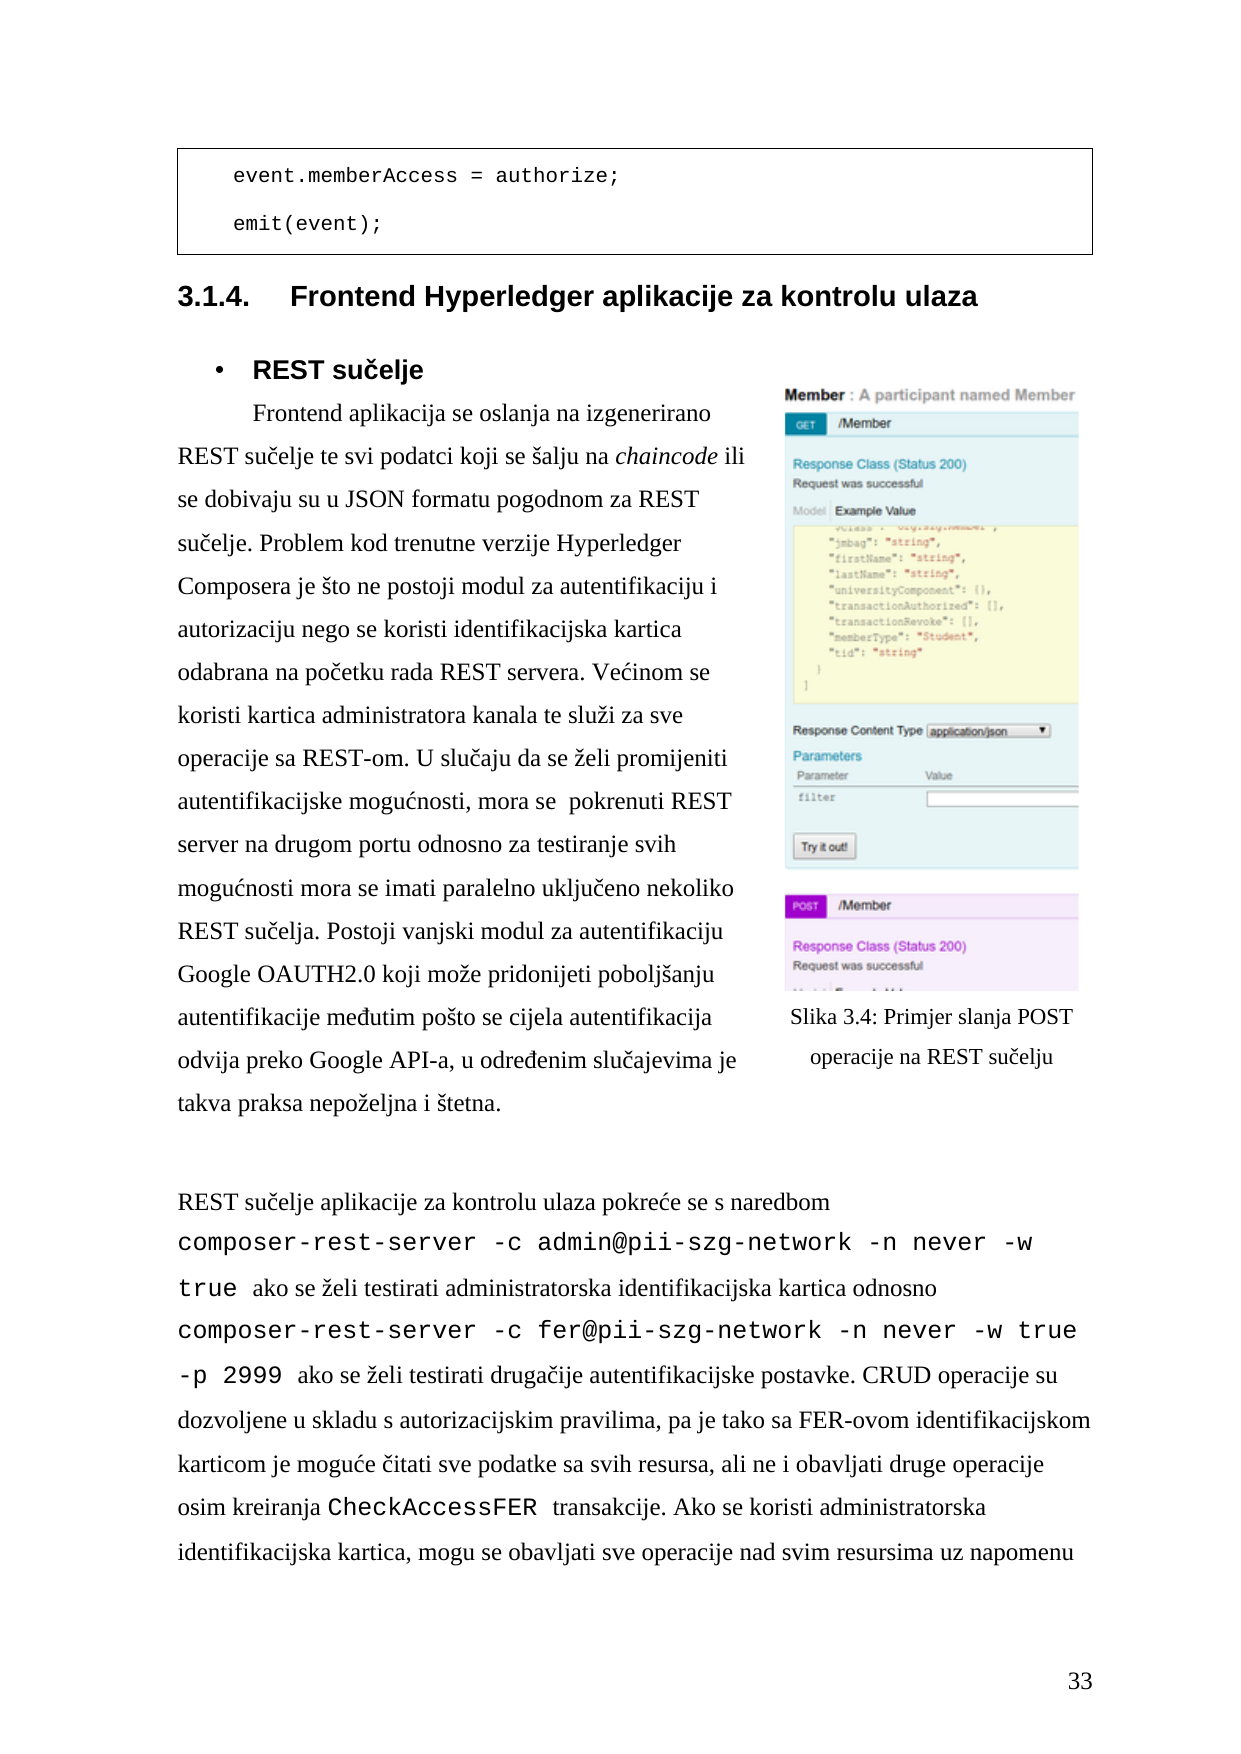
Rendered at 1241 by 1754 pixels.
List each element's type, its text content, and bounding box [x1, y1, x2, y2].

table_header event.memberAccess = authorize; emit(event); [178, 149, 1092, 254]
text REST sučelje aplikacije za kontrolu ulaza pokreće se s naredbom composer-rest-server -c admin@pii-szg-network -n never -w true ako se želi testirati administratorska identifikacijska kartica odnosno composer-rest-server -c fer@pii-szg-network -n never -w true -p 2999 ako se želi testirati drugačije autentifikacijske postavke. CRUD operacije su dozvoljene u skladu s autorizacijskim pravilima, pa je tako sa FER-ovom identifikacijskom karticom je moguće čitati sve podatke sa svih resursa, ali ne i obavljati druge operacije osim kreiranja CheckAccessFER transakcije. Ako se koristi administratorska identifikacijska kartica, mogu se obavljati sve operacije nad svim resursima uz napomenu [177, 1187, 1092, 1566]
text Slika 3.4: Primjer slanja POST operacije na REST sučelju [785, 991, 1078, 1069]
picture [784, 387, 1079, 991]
list REST sučelje [215, 354, 1092, 386]
subtitle Frontend Hyperledger aplikacije za kontrolu ulaza [177, 279, 1092, 313]
text Frontend aplikacija se oslanja na izgenerirano REST sučelje te svi podatci koji se šalju na chaincode ili se dobivaju su u JSON formatu pogodnom za REST sučelje. Problem kod trenutne verzije Hyperledger Composera je što ne postoji modul za autentifikaciju i autorizaciju nego se koristi identifikacijska kartica odabrana na početku rada REST servera. Većinom se koristi kartica administratora kanala te služi za sve operacije sa REST-om. U slučaju da se želi promijeniti autentifikacijske mogućnosti, mora se pokrenuti REST server na drugom portu odnosno za testiranje svih mogućnosti mora se imati paralelno uključeno nekoliko REST sučelja. Postoji vanjski modul za autentifikaciju Google OAUTH2.0 koji može pridonijeti poboljšanju autentifikacije međutim pošto se cijela autentifikacija odvija preko Google API-a, u određenim slučajevima je takva praksa nepoželjna i štetna. [177, 398, 1092, 1160]
